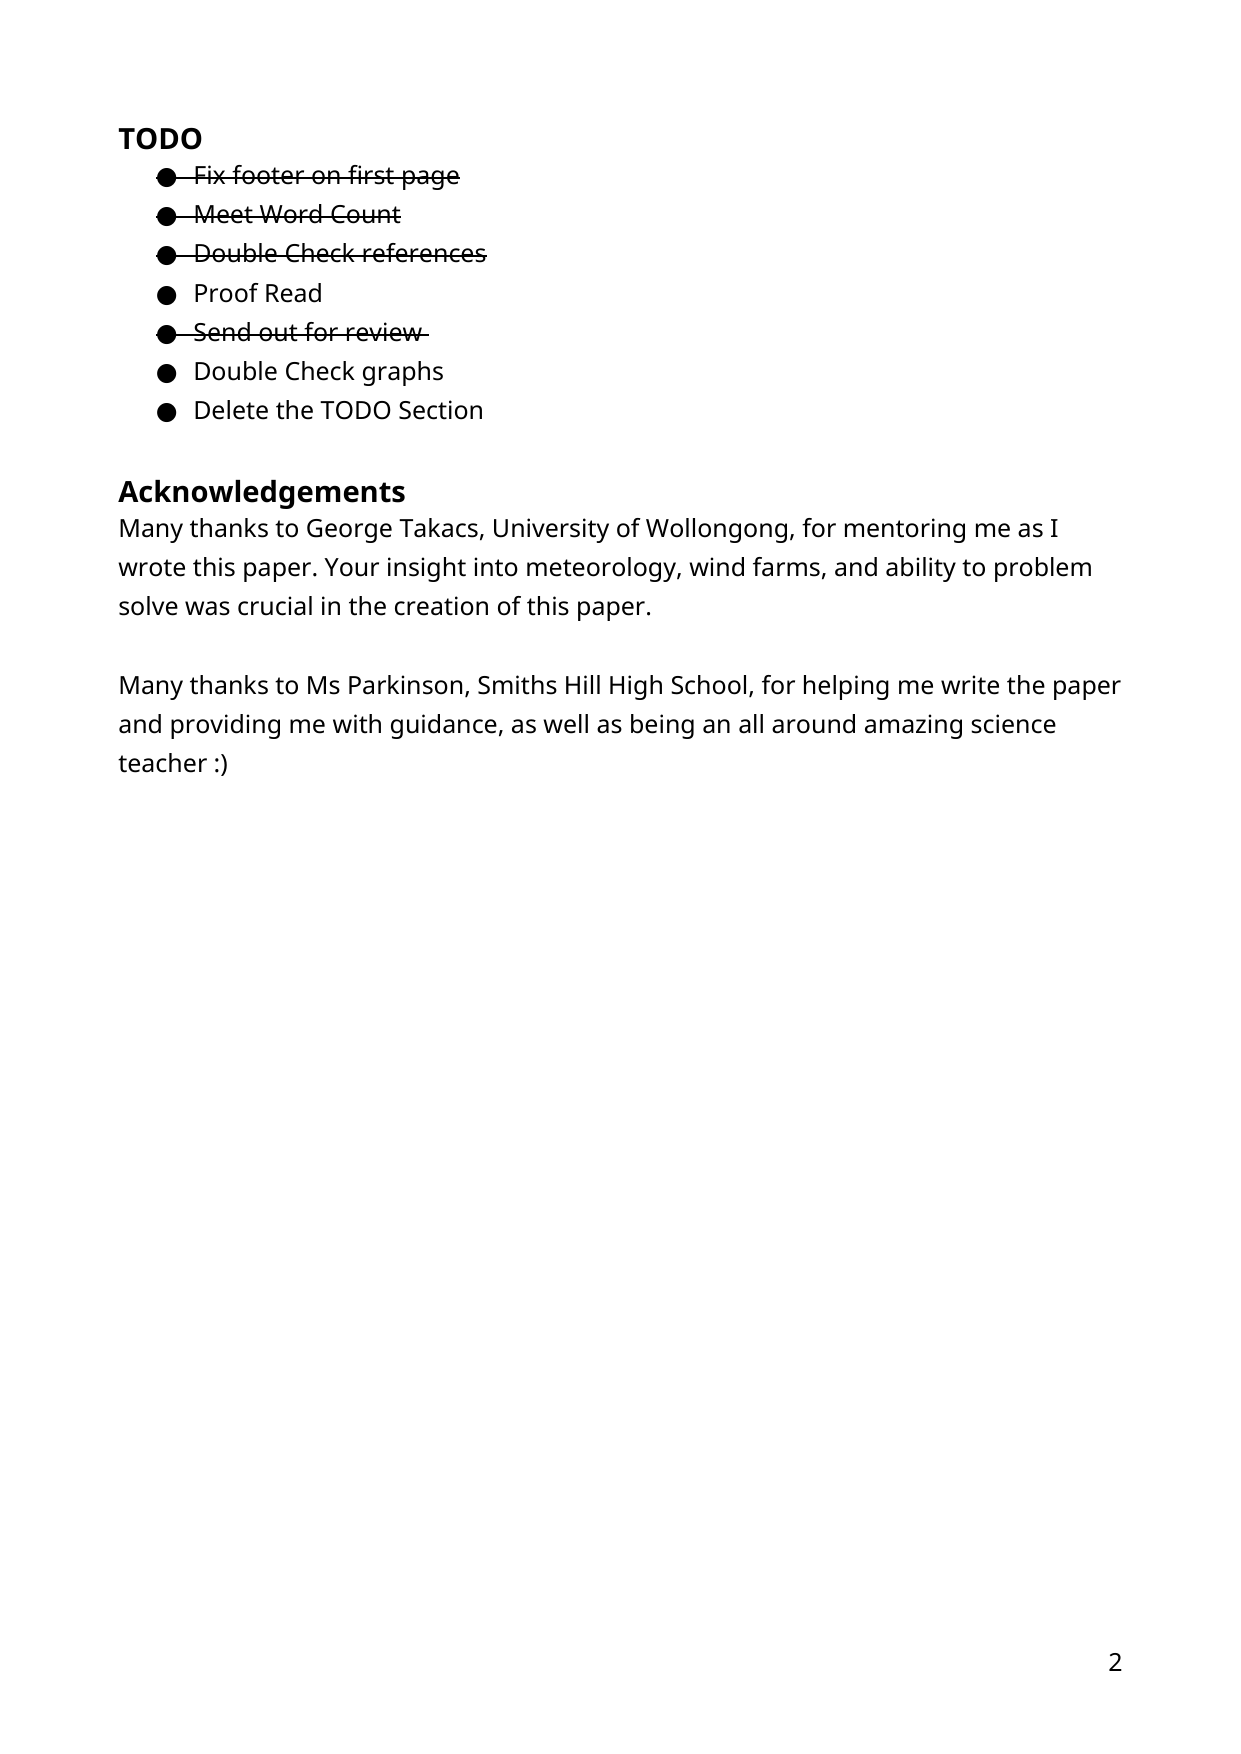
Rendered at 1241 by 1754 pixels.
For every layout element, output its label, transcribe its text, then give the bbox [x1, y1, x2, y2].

text Many thanks to George Takacs, University of Wollongong, for mentoring me as I wrote this paper. Your insight into meteorology, wind farms, and ability to problem solve was crucial in the creation of this paper. [118, 511, 1122, 623]
list Proof Read [156, 275, 1122, 309]
list Double Check references [156, 236, 1122, 270]
list Double Check graphs [156, 353, 1122, 388]
text Many thanks to Ms Parkinson, Smiths Hill High School, for helping me write the paper and providing me with guidance, as well as being an all around amazing science teacher :) [118, 667, 1122, 780]
list Fix footer on first page [156, 158, 1122, 192]
subtitle Acknowledgements [118, 471, 1122, 511]
subtitle TODO [118, 118, 1122, 158]
list Delete the TODO Section [156, 393, 1122, 427]
list Meet Word Count [156, 197, 1122, 231]
list Send out for review [156, 314, 1122, 348]
